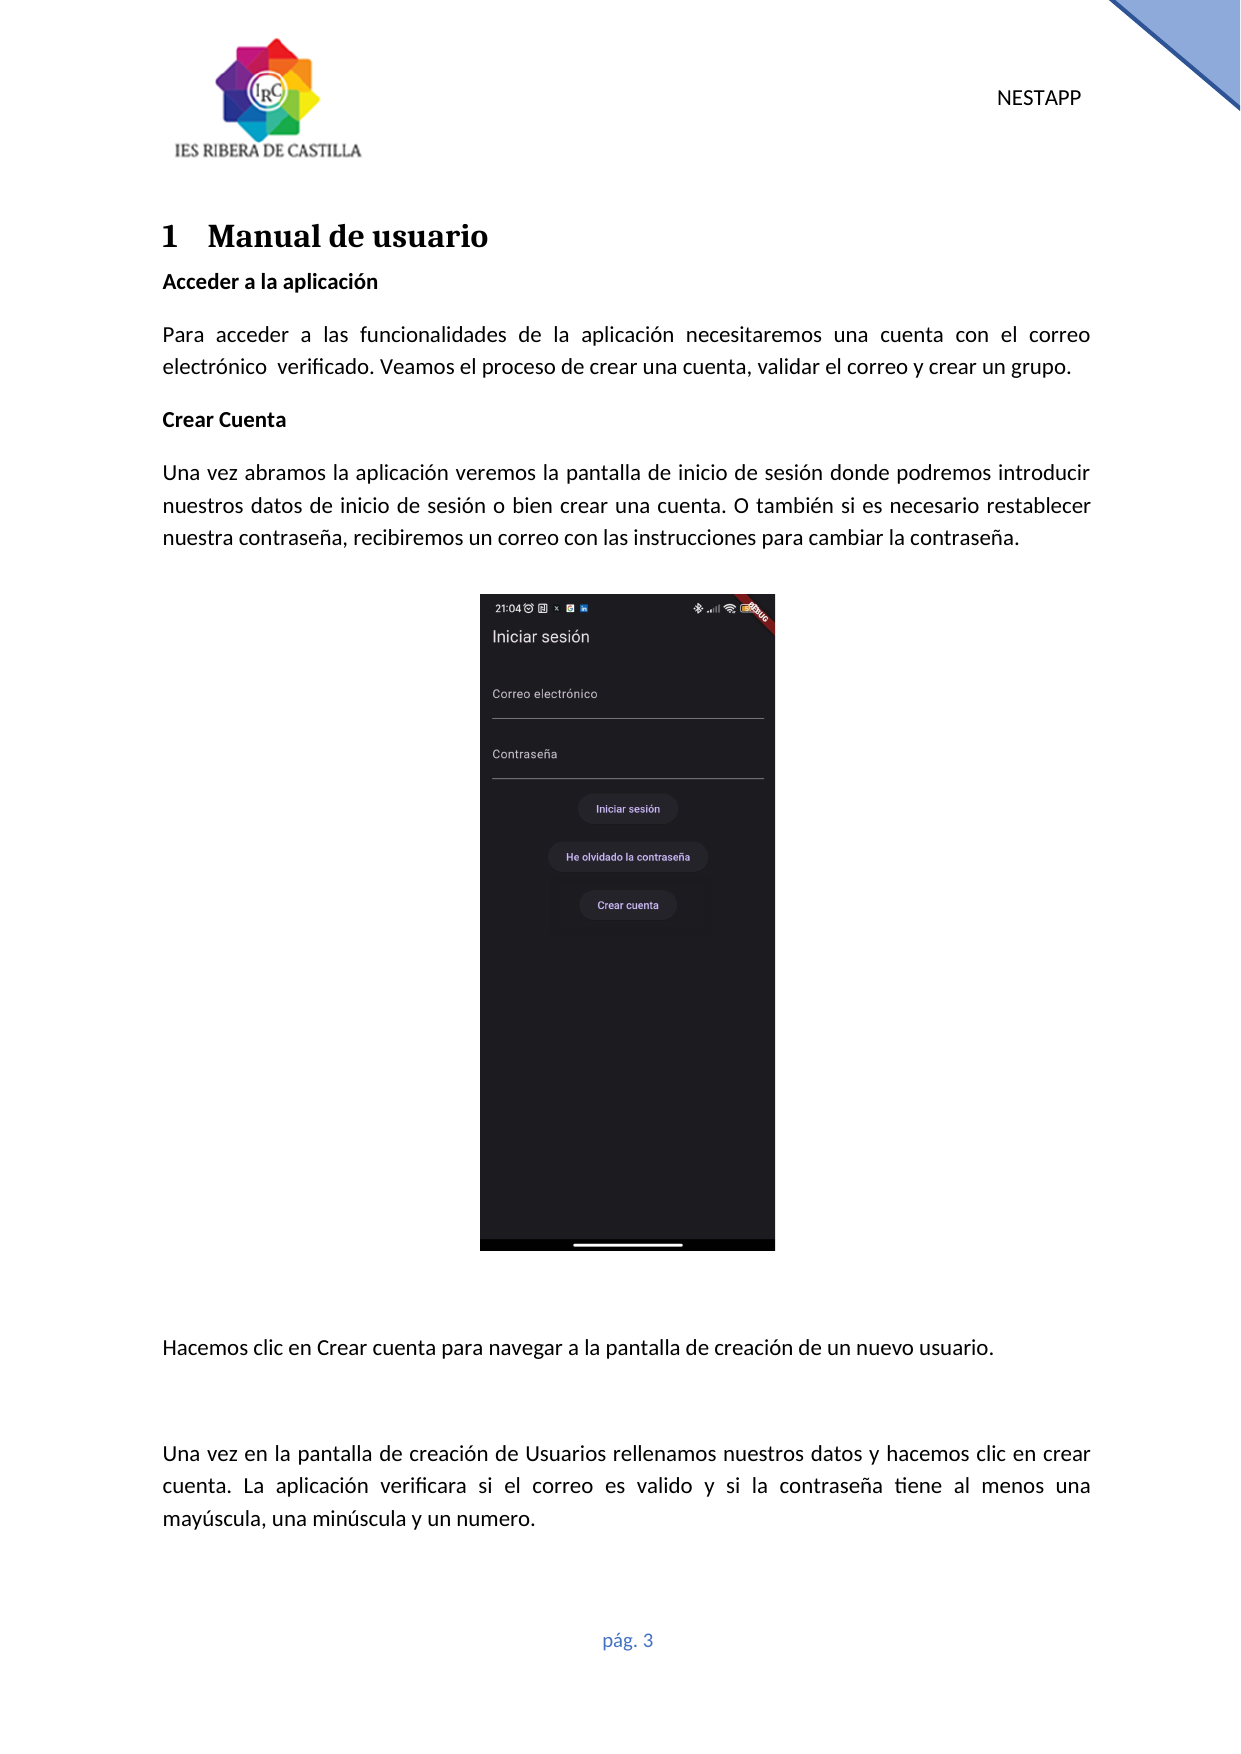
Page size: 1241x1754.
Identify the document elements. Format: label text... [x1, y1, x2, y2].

text Para acceder a las funcionalidades de la aplicación necesitaremos una cuenta con el correo electrónico verificado. Veamos el proceso de crear una cuenta, validar el correo y crear un grupo. [162, 320, 1093, 381]
picture [480, 594, 776, 1251]
subtitle Manual de usuario [162, 217, 1093, 255]
text Hacemos clic en Crear cuenta para navegar a la pantalla de creación de un nuevo usuario. [162, 1333, 1093, 1361]
text Una vez en la pantalla de creación de Usuarios rellenamos nuestros datos y hacemos clic en crear cuenta. La aplicación verificara si el correo es valido y si la contraseña tiene al menos una mayúscula, una minúscula y un numero. [162, 1439, 1093, 1532]
text Una vez abramos la aplicación veremos la pantalla de inicio de sesión donde podremos introducir nuestros datos de inicio de sesión o bien crear una cuenta. O también si es necesario restablecer nuestra contraseña, recibiremos un correo con las instrucciones para cambiar la contraseña. [162, 458, 1093, 551]
picture [173, 29, 366, 164]
text Acceder a la aplicación [162, 267, 1093, 295]
text Crear Cuenta [162, 406, 1093, 433]
